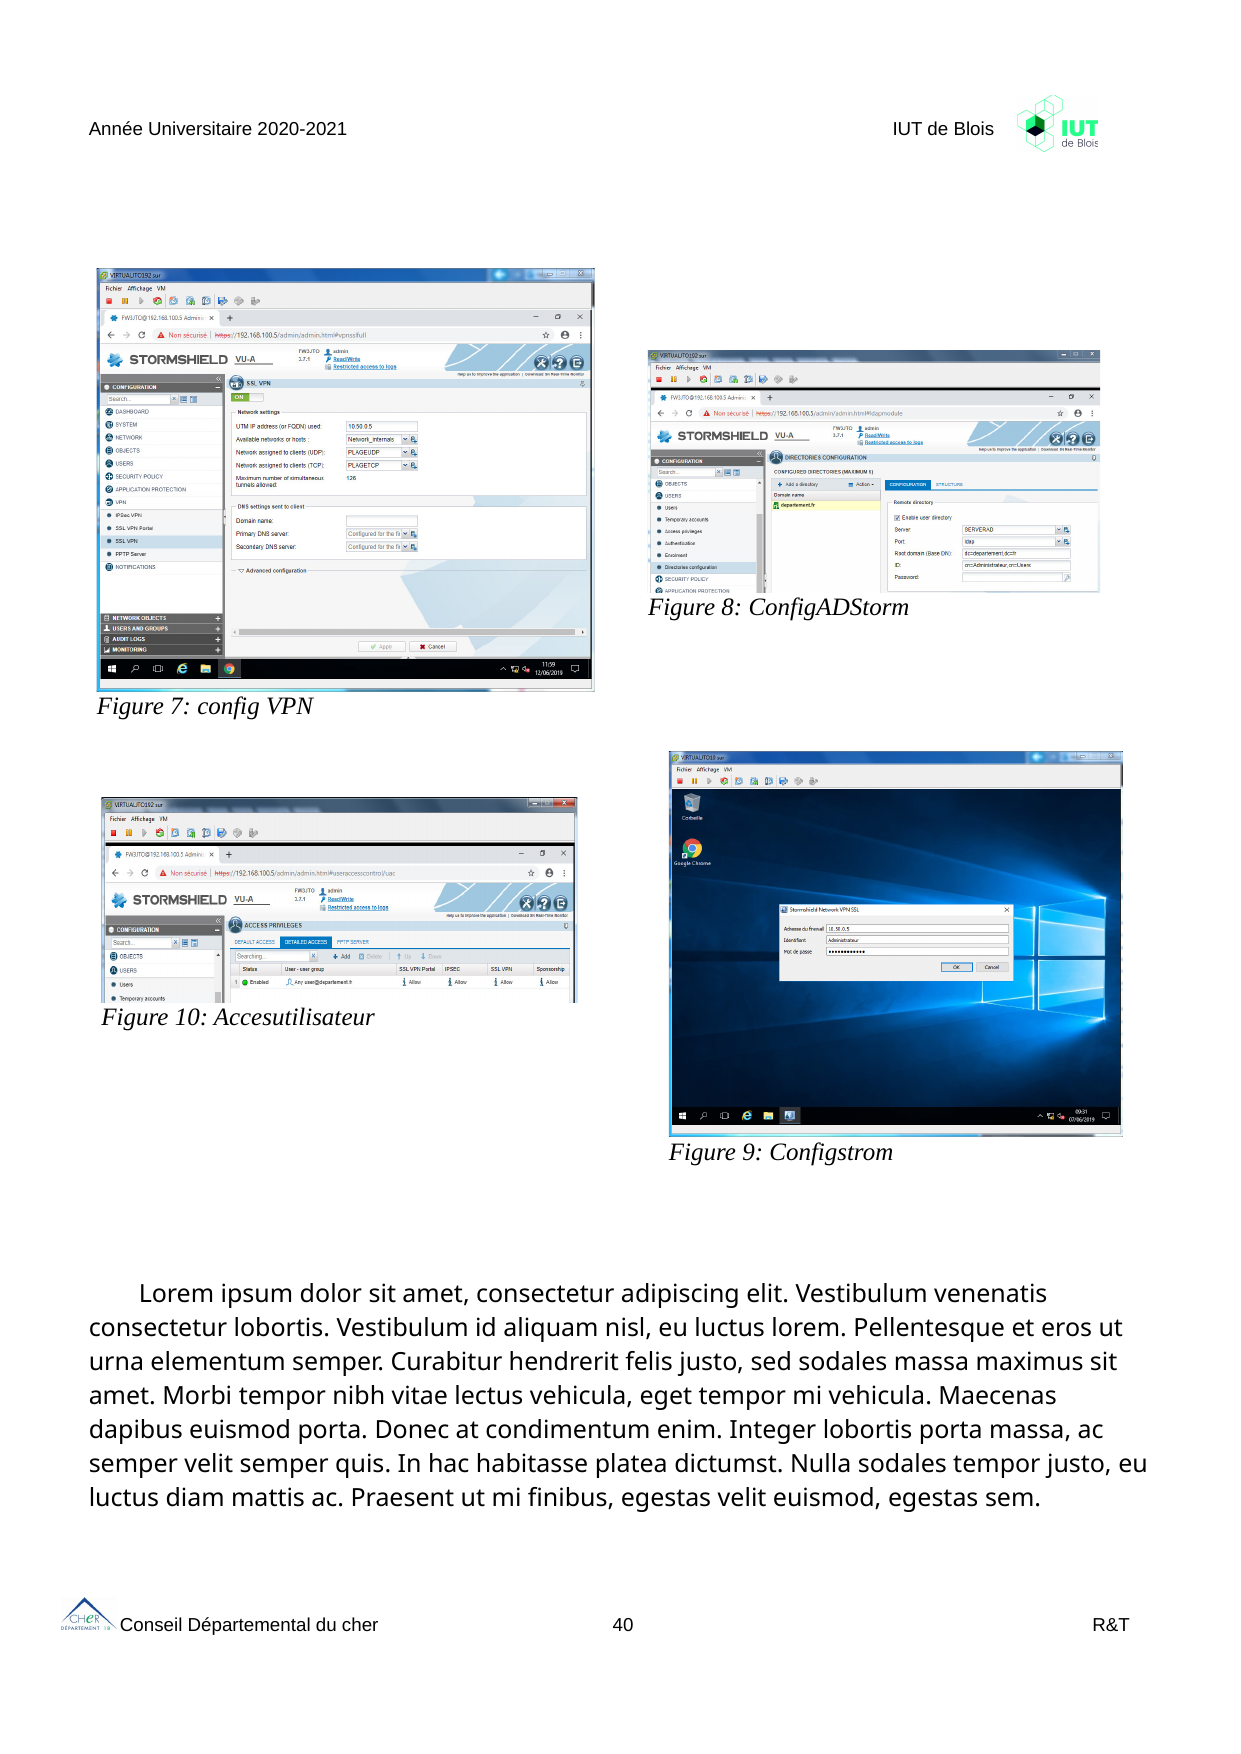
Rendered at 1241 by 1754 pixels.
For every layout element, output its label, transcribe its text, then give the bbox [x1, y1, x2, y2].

picture [647, 350, 1101, 593]
text Figure 9: Configstrom [669, 1137, 1123, 1166]
picture [1017, 95, 1098, 152]
picture [101, 797, 578, 1003]
text Figure 10: Accesutilisateur [101, 1003, 577, 1031]
text Lorem ipsum dolor sit amet, consectetur adipiscing elit. Vestibulum venenatis consectetur lobortis. Vestibulum id aliquam nisl, eu luctus lorem. Pellentesque et eros ut urna elementum semper. Curabitur hendrerit felis justo, sed sodales massa maximus sit amet. Morbi tempor nibh vitae lectus vehicula, eget tempor mi vehicula. Maecenas dapibus euismod porta. Donec at condimentum enim. Integer lobortis porta massa, ac semper velit semper quis. In hac habitasse platea dictumst. Nulla sodales tempor justo, eu luctus diam mattis ac. Praesent ut mi finibus, egestas velit euismod, egestas sem. [88, 1276, 1152, 1514]
text Figure 8: ConfigADStorm [648, 593, 1100, 621]
text Figure 7: config VPN [97, 692, 594, 720]
picture [96, 268, 595, 692]
picture [61, 1597, 118, 1630]
picture [668, 751, 1123, 1137]
